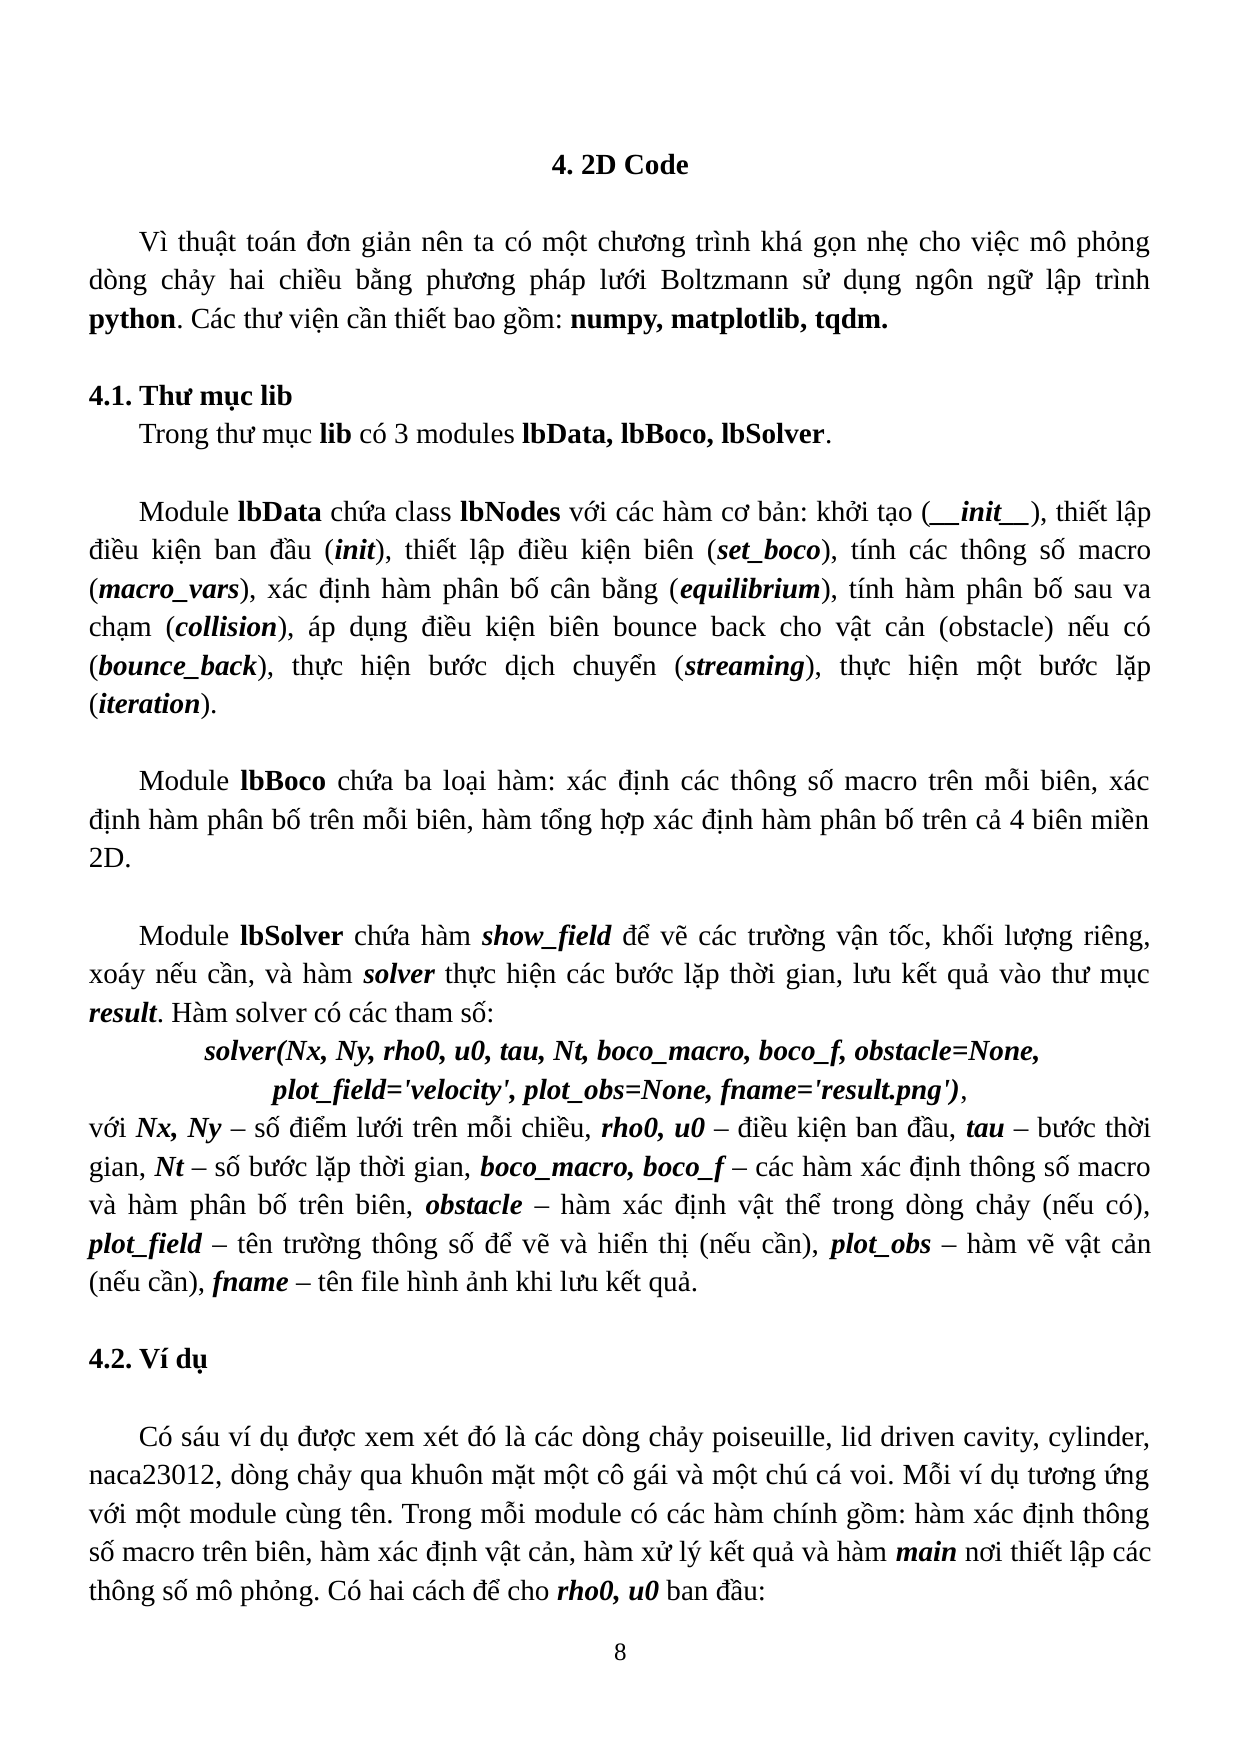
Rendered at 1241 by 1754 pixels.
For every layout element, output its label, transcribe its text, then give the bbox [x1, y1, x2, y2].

text solver(Nx, Ny, rho0, u0, tau, Nt, boco_macro, boco_f, obstacle=None, plot_field='velocity', plot_obs=None, fname='result.png'), [88, 1033, 1152, 1105]
text Module lbBoco chứa ba loại hàm: xác định các thông số macro trên mỗi biên, xác định hàm phân bố trên mỗi biên, hàm tổng hợp xác định hàm phân bố trên cả 4 biên miền 2D. [88, 763, 1152, 874]
text Trong thư mục lib có 3 modules lbData, lbBoco, lbSolver. [88, 417, 1152, 450]
text 4.2. Ví dụ [88, 1342, 1152, 1375]
text với Nx, Ny – số điểm lưới trên mỗi chiều, rho0, u0 – điều kiện ban đầu, tau – bước thời gian, Nt – số bước lặp thời gian, boco_macro, boco_f – các hàm xác định thông số macro và hàm phân bố trên biên, obstacle – hàm xác định vật thể trong dòng chảy (nếu có), plot_field – tên trường thông số để vẽ và hiển thị (nếu cần), plot_obs – hàm vẽ vật cản (nếu cần), fname – tên file hình ảnh khi lưu kết quả. [88, 1110, 1152, 1298]
text Module lbData chứa class lbNodes với các hàm cơ bản: khởi tạo (__init__), thiết lập điều kiện ban đầu (init), thiết lập điều kiện biên (set_boco), tính các thông số macro (macro_vars), xác định hàm phân bố cân bằng (equilibrium), tính hàm phân bố sau va chạm (collision), áp dụng điều kiện biên bounce back cho vật cản (obstacle) nếu có (bounce_back), thực hiện bước dịch chuyển (streaming), thực hiện một bước lặp (iteration). [88, 494, 1152, 720]
text 4.1. Thư mục lib [88, 378, 1152, 412]
text Vì thuật toán đơn giản nên ta có một chương trình khá gọn nhẹ cho việc mô phỏng dòng chảy hai chiều bằng phương pháp lưới Boltzmann sử dụng ngôn ngữ lập trình python. Các thư viện cần thiết bao gồm: numpy, matplotlib, tqdm. [88, 224, 1152, 334]
text Có sáu ví dụ được xem xét đó là các dòng chảy poiseuille, lid driven cavity, cylinder, naca23012, dòng chảy qua khuôn mặt một cô gái và một chú cá voi. Mỗi ví dụ tương ứng với một module cùng tên. Trong mỗi module có các hàm chính gồm: hàm xác định thông số macro trên biên, hàm xác định vật cản, hàm xử lý kết quả và hàm main nơi thiết lập các thông số mô phỏng. Có hai cách để cho rho0, u0 ban đầu: [88, 1419, 1152, 1606]
text Module lbSolver chứa hàm show_field để vẽ các trường vận tốc, khối lượng riêng, xoáy nếu cần, và hàm solver thực hiện các bước lặp thời gian, lưu kết quả vào thư mục result. Hàm solver có các tham số: [88, 918, 1152, 1028]
text 4. 2D Code [88, 147, 1152, 180]
